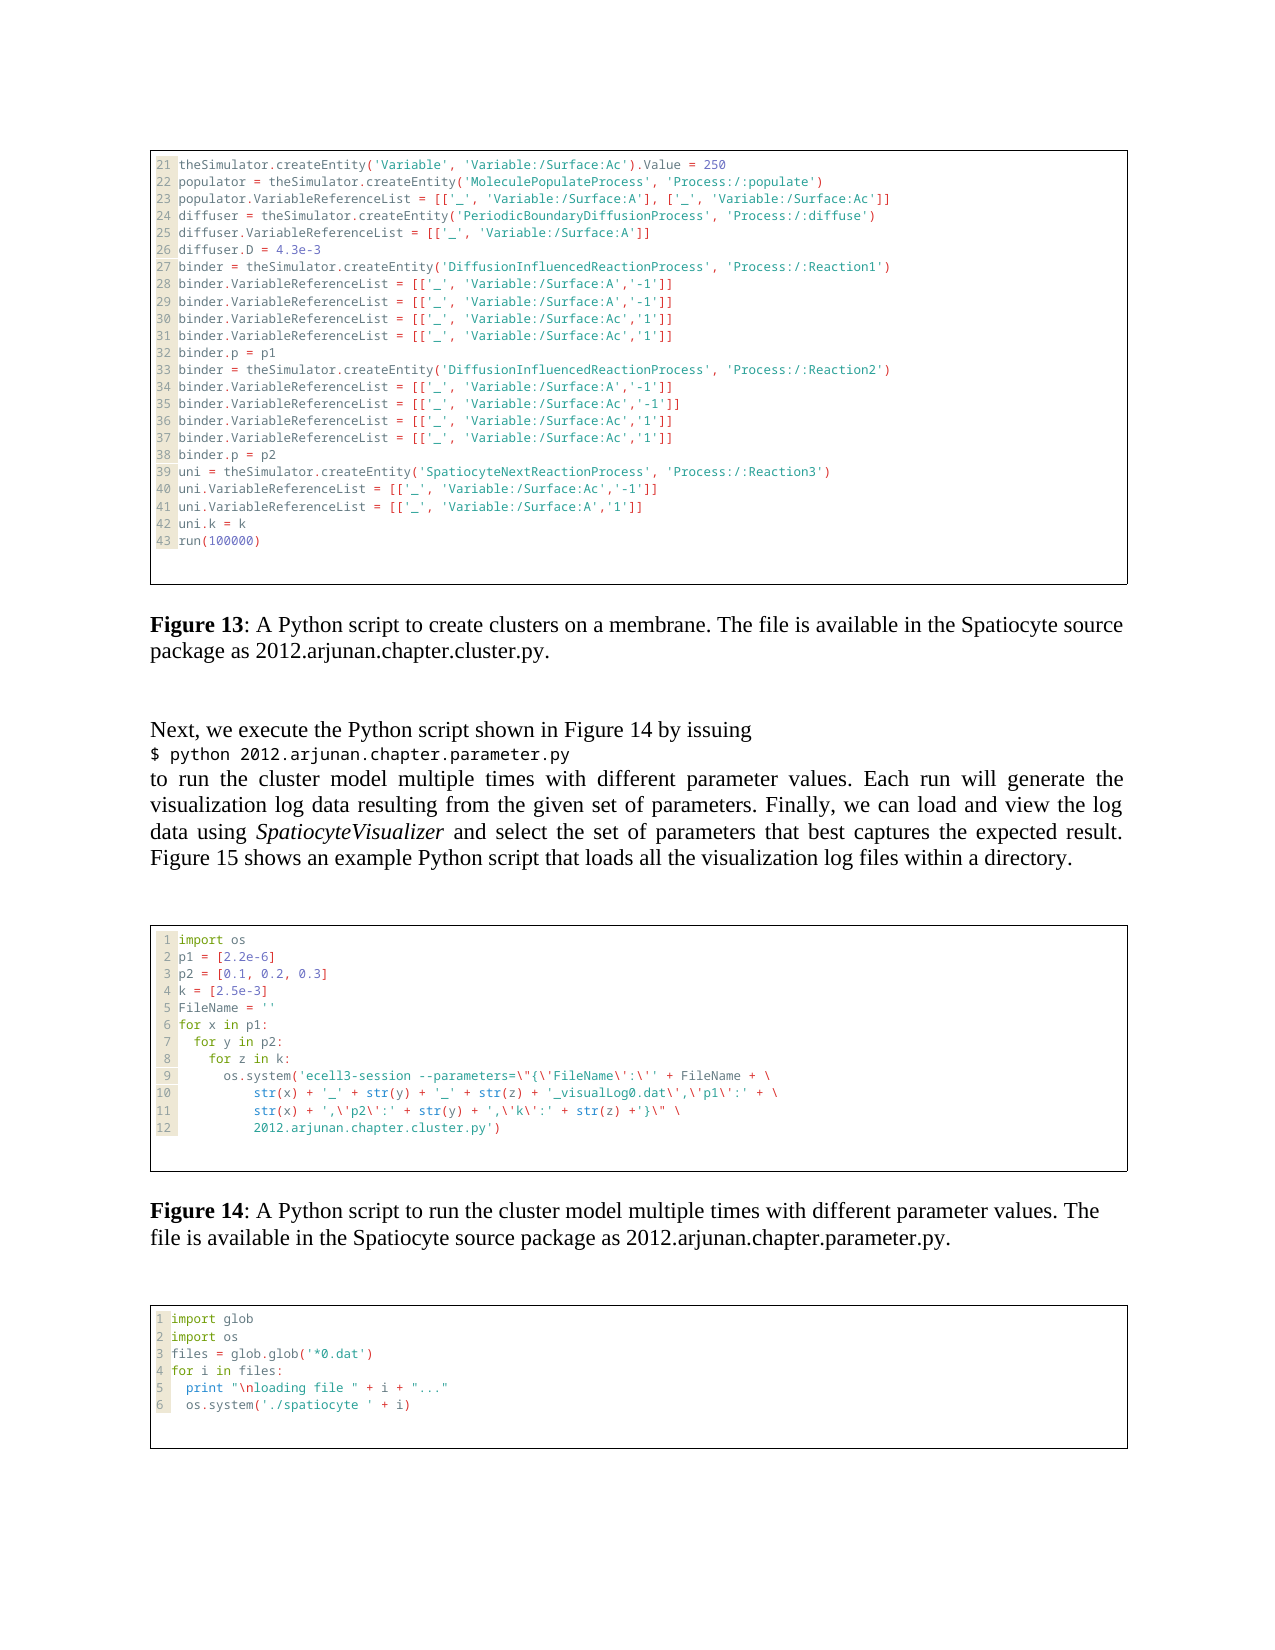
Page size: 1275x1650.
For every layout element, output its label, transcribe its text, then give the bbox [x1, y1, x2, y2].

text Next, we execute the Python script shown in Figure 14 by issuing [150, 716, 1125, 742]
text Figure 13: A Python script to create clusters on a membrane. The file is available in the Spatiocyte source package as 2012.arjunan.chapter.cluster.py. [150, 611, 1125, 663]
table_header 1 import glob 2 import os 3 files = glob.glob('*0.dat') 4 for i in files: 5 print "\nloading file " + i + "..." 6 os.system('./spatiocyte ' + i) [151, 1306, 1127, 1448]
text $ python 2012.arjunan.chapter.parameter.py [150, 742, 1125, 765]
text Figure 14: A Python script to run the cluster model multiple times with different parameter values. The file is available in the Spatiocyte source package as 2012.arjunan.chapter.parameter.py. [150, 1198, 1125, 1250]
table_header 21 theSimulator.createEntity('Variable', 'Variable:/Surface:Ac').Value = 250 22 populator = theSimulator.createEntity('MoleculePopulateProcess', 'Process:/:populate') 23 populator.VariableReferenceList = [['_', 'Variable:/Surface:A'], ['_', 'Variable:/Surface:Ac']] 24 diffuser = theSimulator.createEntity('PeriodicBoundaryDiffusionProcess', 'Process:/:diffuse') 25 diffuser.VariableReferenceList = [['_', 'Variable:/Surface:A']] 26 diffuser.D = 4.3e-3 27 binder = theSimulator.createEntity('DiffusionInfluencedReactionProcess', 'Process:/:Reaction1') 28 binder.VariableReferenceList = [['_', 'Variable:/Surface:A','-1']] 29 binder.VariableReferenceList = [['_', 'Variable:/Surface:A','-1']] 30 binder.VariableReferenceList = [['_', 'Variable:/Surface:Ac','1']] 31 binder.VariableReferenceList = [['_', 'Variable:/Surface:Ac','1']] 32 binder.p = p1 33 binder = theSimulator.createEntity('DiffusionInfluencedReactionProcess', 'Process:/:Reaction2') 34 binder.VariableReferenceList = [['_', 'Variable:/Surface:A','-1']] 35 binder.VariableReferenceList = [['_', 'Variable:/Surface:Ac','-1']] 36 binder.VariableReferenceList = [['_', 'Variable:/Surface:Ac','1']] 37 binder.VariableReferenceList = [['_', 'Variable:/Surface:Ac','1']] 38 binder.p = p2 39 uni = theSimulator.createEntity('SpatiocyteNextReactionProcess', 'Process:/:Reaction3') 40 uni.VariableReferenceList = [['_', 'Variable:/Surface:Ac','-1']] 41 uni.VariableReferenceList = [['_', 'Variable:/Surface:A','1']] 42 uni.k = k 43 run(100000) [151, 151, 1127, 584]
text to run the cluster model multiple times with different parameter values. Each run will generate the visualization log data resulting from the given set of parameters. Finally, we can load and view the log data using SpatiocyteVisualizer and select the set of parameters that best captures the expected result. Figure 15 shows an example Python script that loads all the visualization log files within a directory. [150, 765, 1125, 871]
table_header 1 import os 2 p1 = [2.2e-6] 3 p2 = [0.1, 0.2, 0.3] 4 k = [2.5e-3] 5 FileName = '' 6 for x in p1: 7 for y in p2: 8 for z in k: 9 os.system('ecell3-session --parameters=\"{\'FileName\':\'' + FileName + \ 10 str(x) + '_' + str(y) + '_' + str(z) + '_visualLog0.dat\',\'p1\':' + \ 11 str(x) + ',\'p2\':' + str(y) + ',\'k\':' + str(z) +'}\" \ 12 2012.arjunan.chapter.cluster.py') [151, 926, 1127, 1171]
